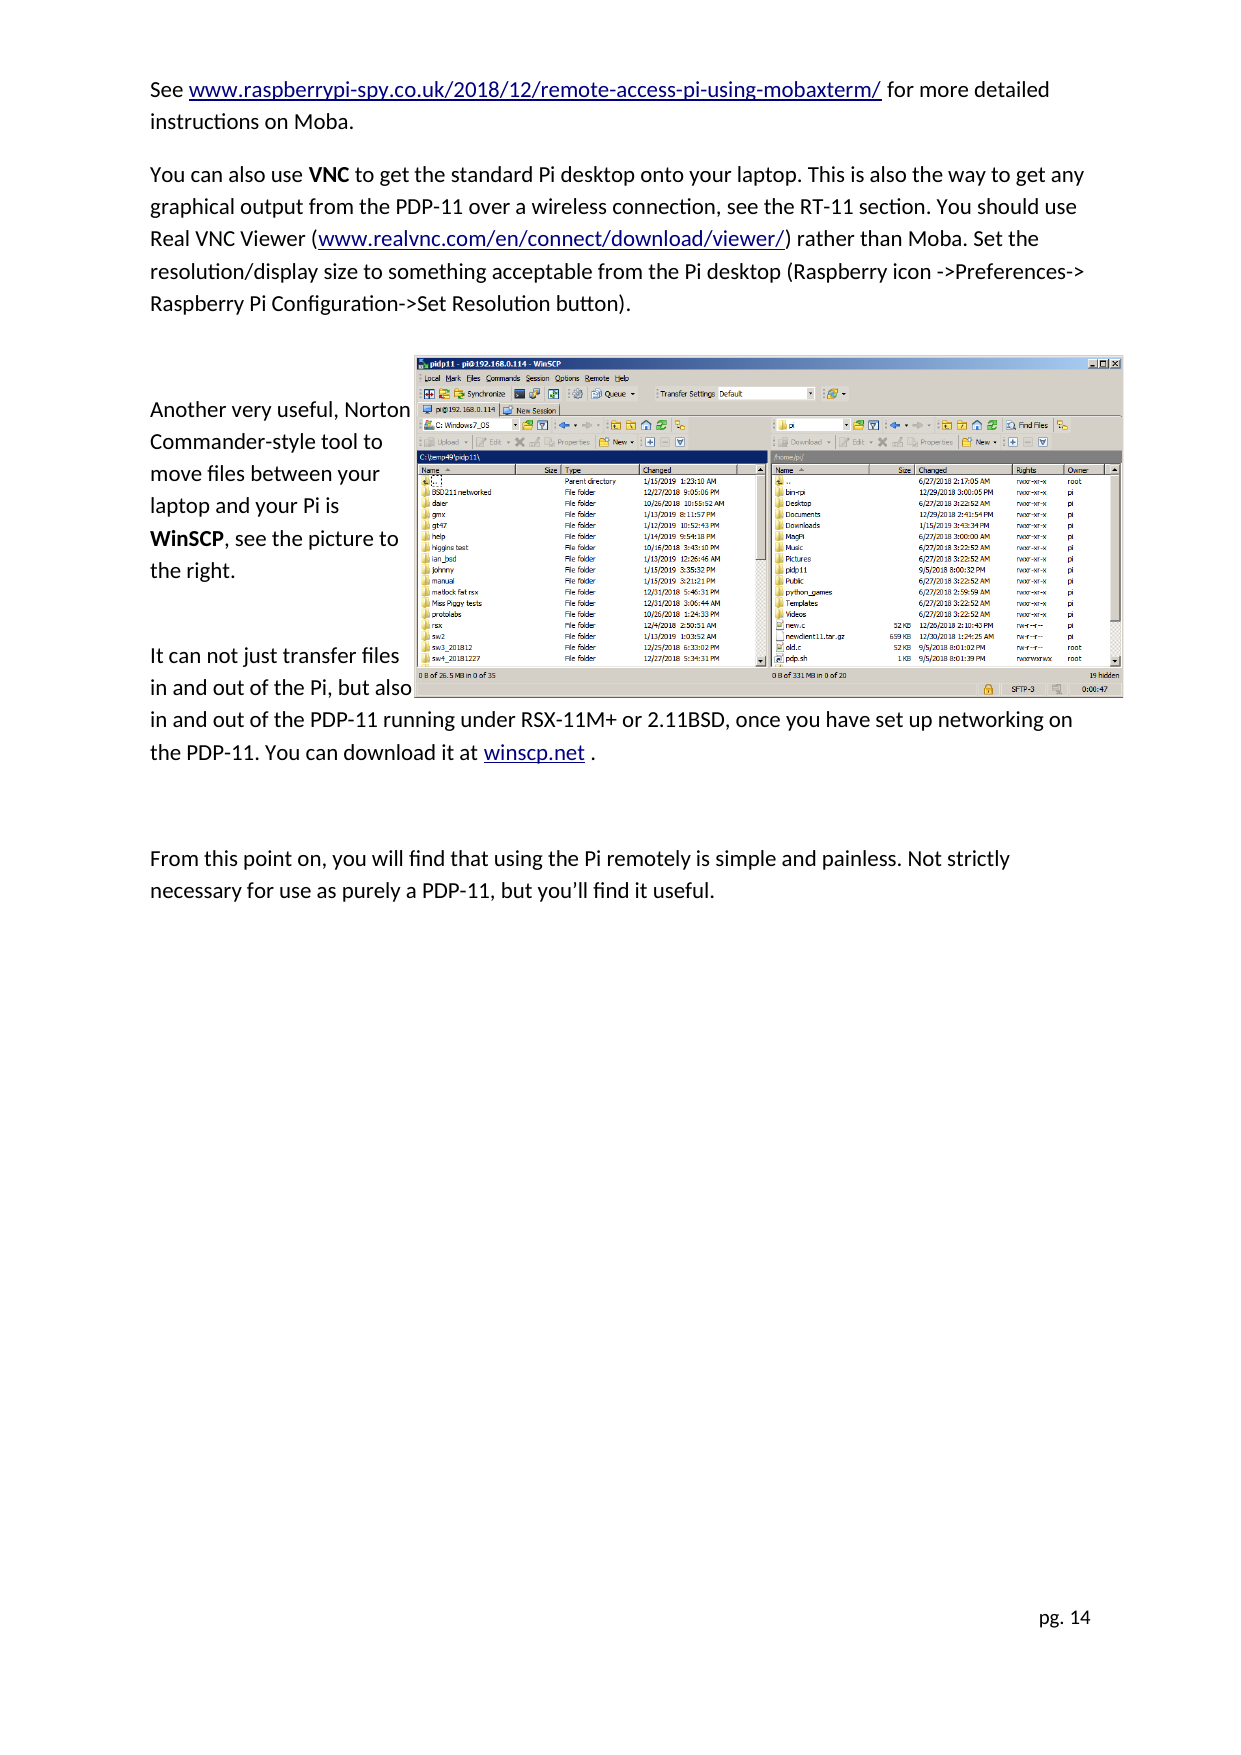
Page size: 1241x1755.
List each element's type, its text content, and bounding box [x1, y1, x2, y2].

text Another very useful, Norton Commander-style tool to move files between your laptop and your Pi is WinSCP, see the picture to the right. [150, 395, 414, 616]
text It can not just transfer files in and out of the Pi, but also in and out of the PDP-11 running under RSX-11M+ or 2.11BSD, once you have set up networking on the PDP-11. You can download it at winscp.net . [150, 641, 1090, 766]
text See www.raspberrypi-spy.co.uk/2018/12/remote-access-pi-using-mobaxterm/ for more detailed instructions on Moba. [150, 75, 1090, 135]
text From this point on, you will find that using the Pi remotely is simple and painless. Not strictly necessary for use as purely a PDP-11, but you’ll find it useful. [150, 844, 1090, 904]
text You can also use VNC to get the standard Pi desktop onto your laptop. This is also the way to get any graphical output from the PDP-11 over a wireless connection, see the RT-11 section. You should use Real VNC Viewer (www.realvnc.com/en/connect/download/viewer/) rather than Moba. Set the resolution/display size to something acceptable from the Pi desktop (Raspberry icon ->Preferences-> Raspberry Pi Configuration->Set Resolution button). [150, 160, 1090, 317]
